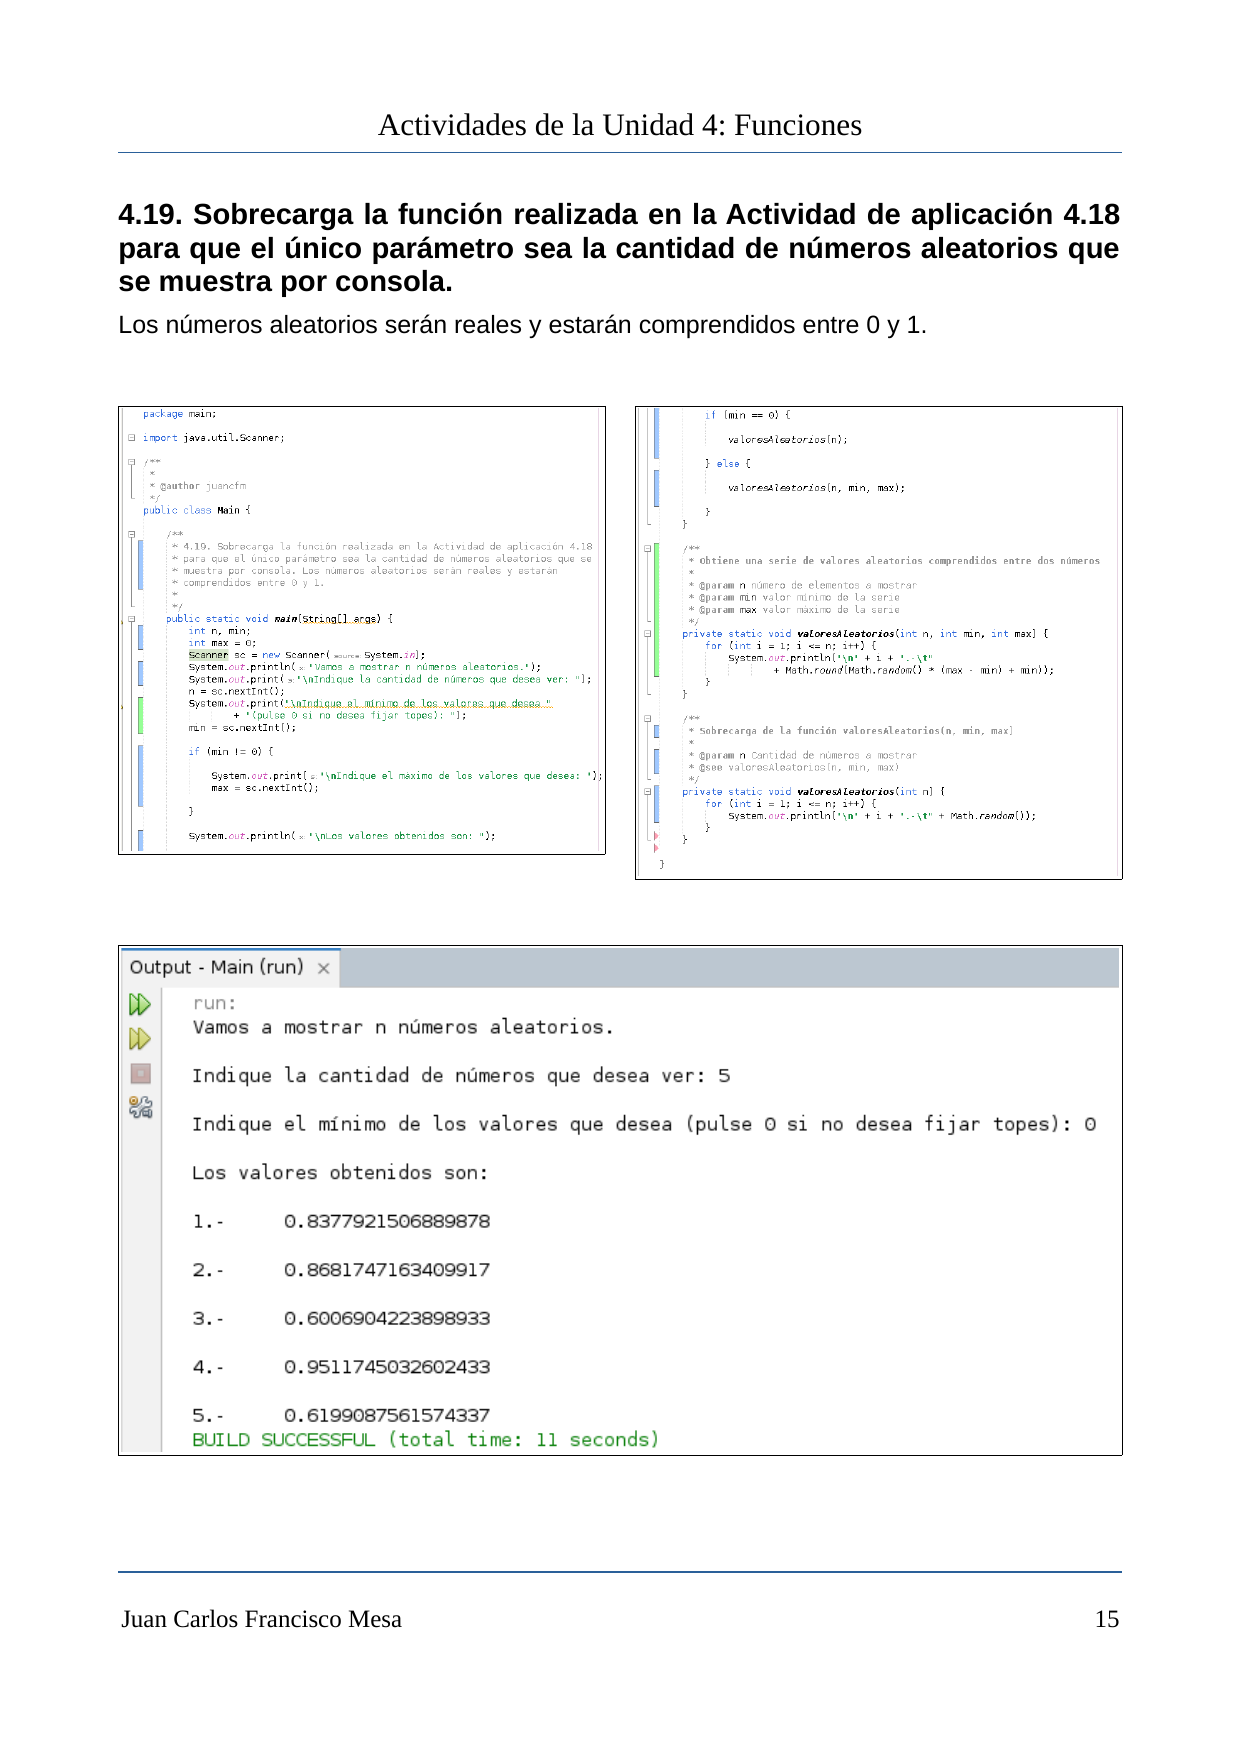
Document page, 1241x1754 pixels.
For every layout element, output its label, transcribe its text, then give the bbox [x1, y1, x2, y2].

subtitle 4.19. Sobrecarga la función realizada en la Actividad de aplicación 4.18 para que el único parámetro sea la cantidad de números aleatorios que se muestra por consola. [118, 197, 1122, 298]
picture [121, 948, 1119, 1452]
text Los números aleatorios serán reales y estarán comprendidos entre 0 y 1. [118, 311, 1122, 339]
picture [637, 408, 1119, 876]
picture [121, 408, 603, 851]
